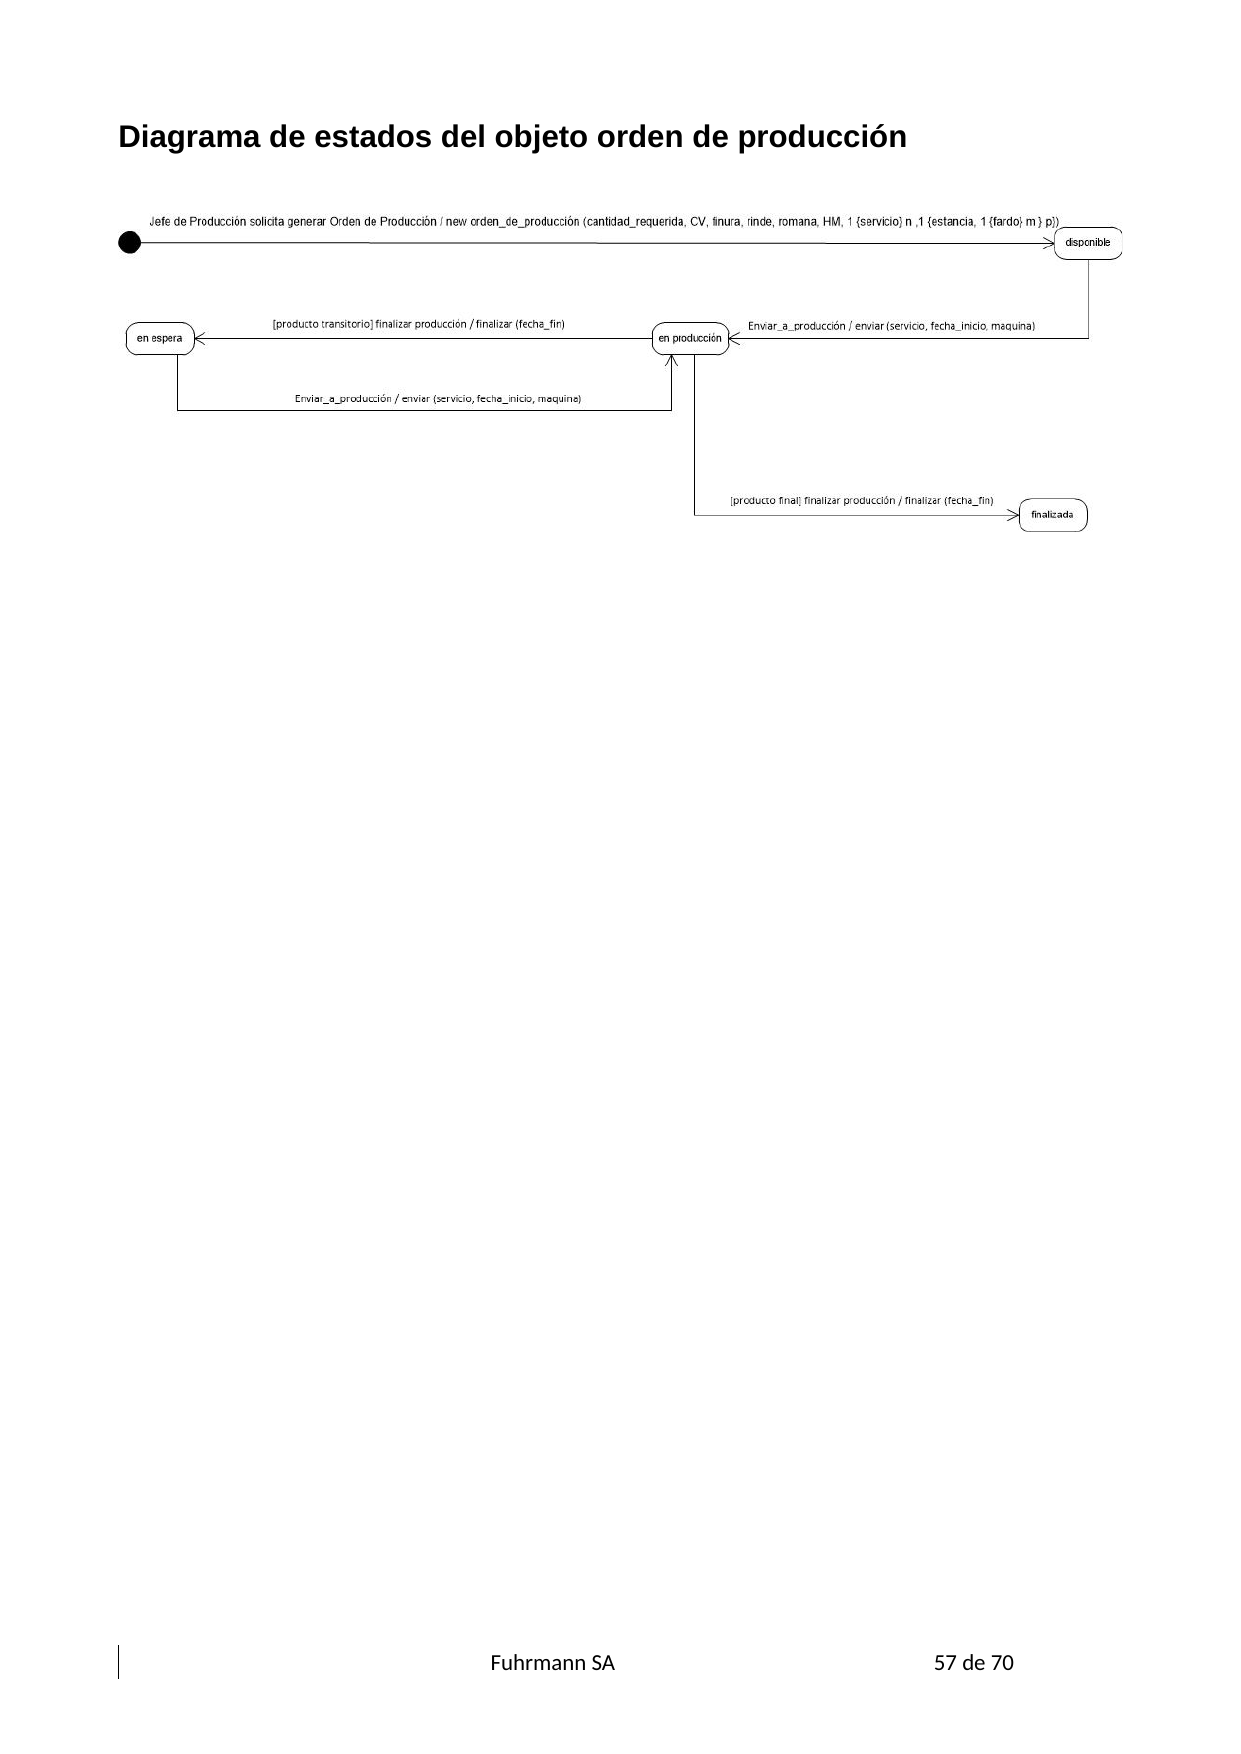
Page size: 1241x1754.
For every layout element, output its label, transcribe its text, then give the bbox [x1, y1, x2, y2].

picture [118, 213, 1123, 532]
text Diagrama de estados del objeto orden de producción [118, 118, 1122, 154]
